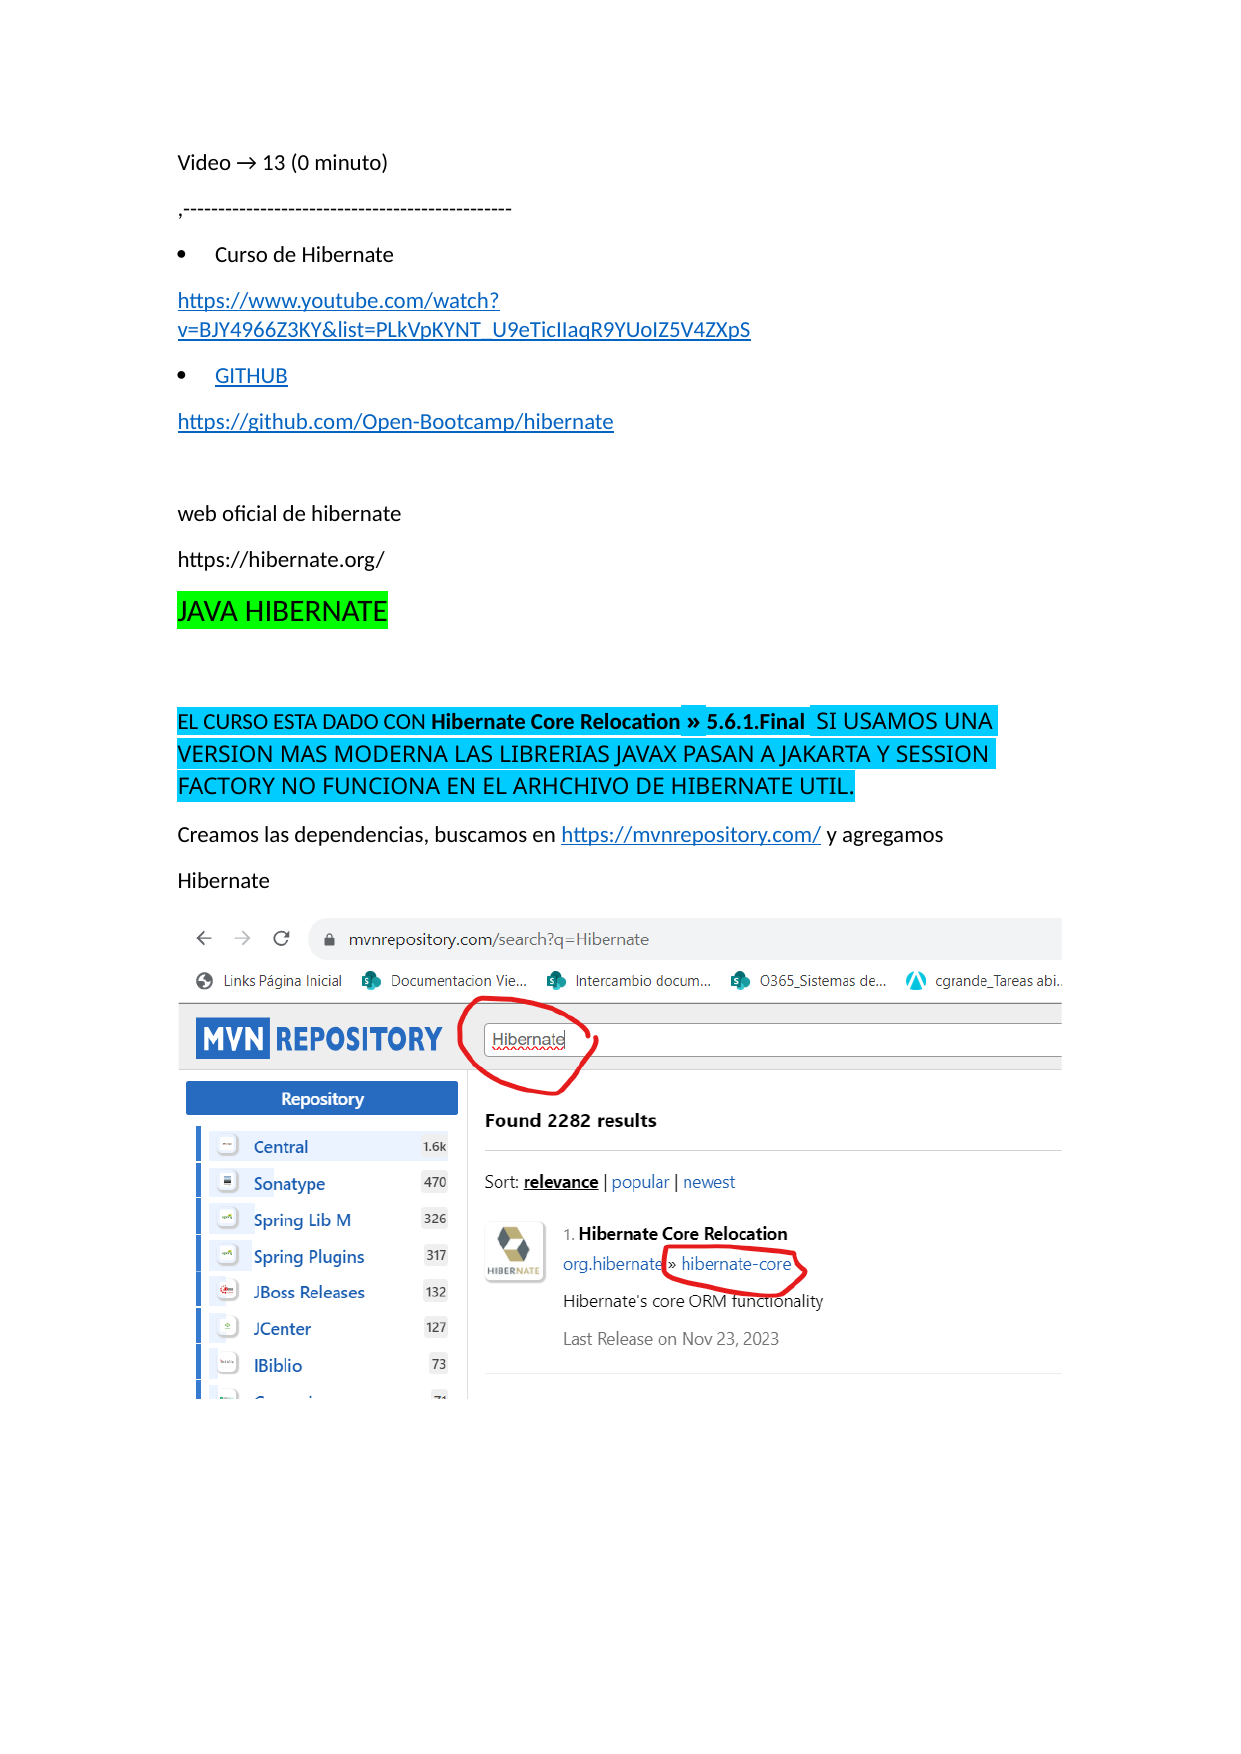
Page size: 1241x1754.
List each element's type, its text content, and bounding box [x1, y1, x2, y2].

list Curso de Hibernate [177, 240, 1063, 268]
text web oficial de hibernate [177, 499, 1063, 527]
list GITHUB [177, 361, 1063, 389]
text EL CURSO ESTA DADO CON Hibernate Core Relocation » 5.6.1.Final SI USAMOS UNA VERSION MAS MODERNA LAS LIBRERIAS JAVAX PASAN A JAKARTA Y SESSION FACTORY NO FUNCIONA EN EL ARHCHIVO DE HIBERNATE UTIL. [177, 705, 1063, 802]
text Hibernate [177, 866, 1063, 894]
text https://github.com/Open-Bootcamp/hibernate [177, 407, 1063, 435]
text https://www.youtube.com/watch?v=BJY4966Z3KY&list=PLkVpKYNT_U9eTicIIaqR9YUoIZ5V4ZXpS [177, 286, 1063, 343]
text ,----------------------------------------------- [177, 194, 1063, 222]
picture [178, 913, 1062, 1399]
text JAVA HIBERNATE [177, 591, 1063, 629]
text https://hibernate.org/ [177, 545, 1063, 573]
text Creamos las dependencias, buscamos en https://mvnrepository.com/ y agregamos [177, 820, 1063, 848]
text Video → 13 (0 minuto) [177, 148, 1063, 176]
